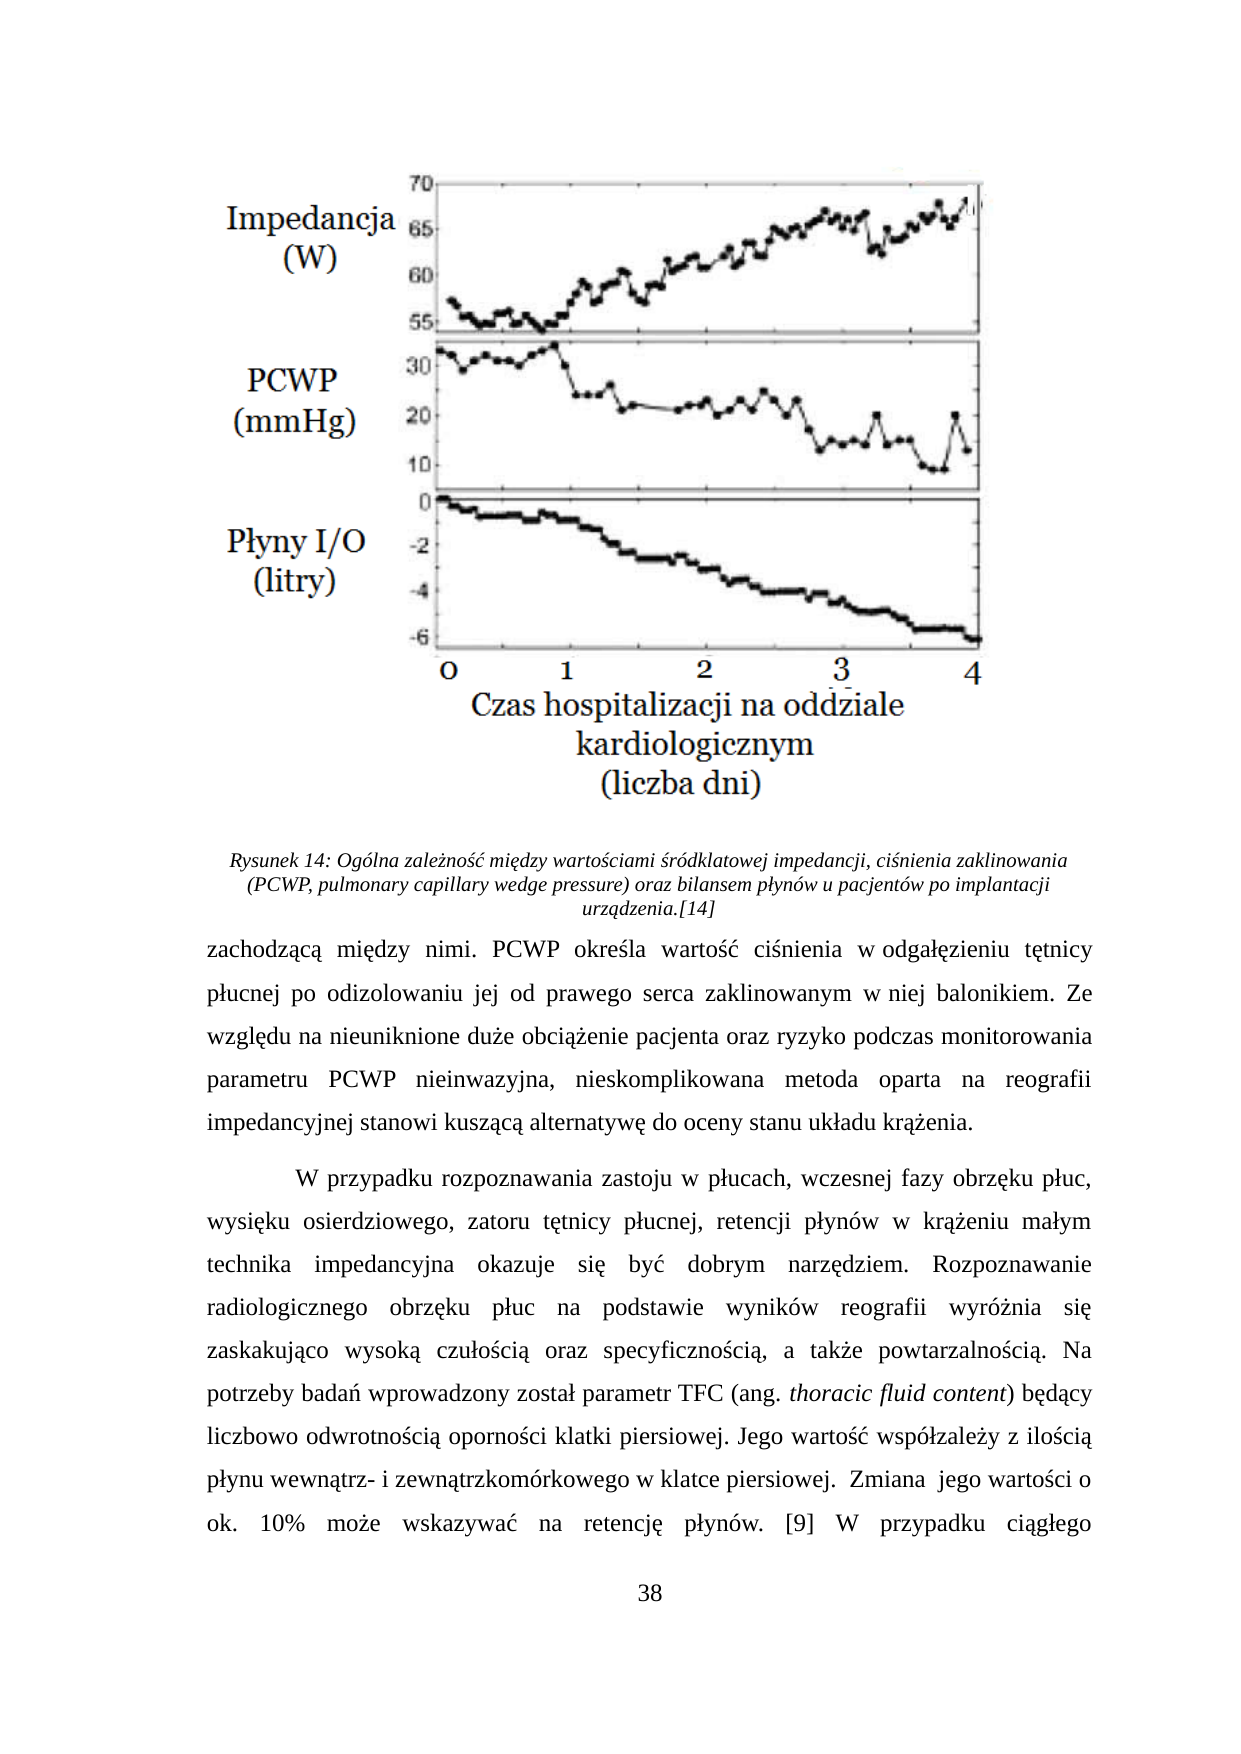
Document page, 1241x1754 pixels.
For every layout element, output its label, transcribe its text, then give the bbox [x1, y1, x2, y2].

text Rysunek 14: Ogólna zależność między wartościami śródklatowej impedancji, ciśnienia zaklinowania (PCWP, pulmonary capillary wedge pressure) oraz bilansem płynów u pacjentów po implantacji urządzenia.[14] [207, 848, 1093, 920]
text W przypadku rozpoznawania zastoju w płucach, wczesnej fazy obrzęku płuc, wysięku osierdziowego, zatoru tętnicy płucnej, retencji płynów w krążeniu małym technika impedancyjna okazuje się być dobrym narzędziem. Rozpoznawanie radiologicznego obrzęku płuc na podstawie wyników reografii wyróżnia się zaskakująco wysoką czułością oraz specyficznością, a także powtarzalnością. Na potrzeby badań wprowadzony został parametr TFC (ang. thoracic fluid content) będący liczbowo odwrotnością oporności klatki piersiowej. Jego wartość współzależy z ilością płynu wewnątrz- i zewnątrzkomórkowego w klatce piersiowej. Zmiana jego wartości o ok. 10% może wskazywać na retencję płynów. [9] W przypadku ciągłego [207, 1163, 1093, 1536]
text zachodzącą między nimi. PCWP określa wartość ciśnienia w odgałęzieniu tętnicy płucnej po odizolowaniu jej od prawego serca zaklinowanym w niej balonikiem. Ze względu na nieuniknione duże obciążenie pacjenta oraz ryzyko podczas monitorowania parametru PCWP nieinwazyjna, nieskomplikowana metoda oparta na reografii impedancyjnej stanowi kuszącą alternatywę do oceny stanu układu krążenia. [207, 920, 1093, 1136]
